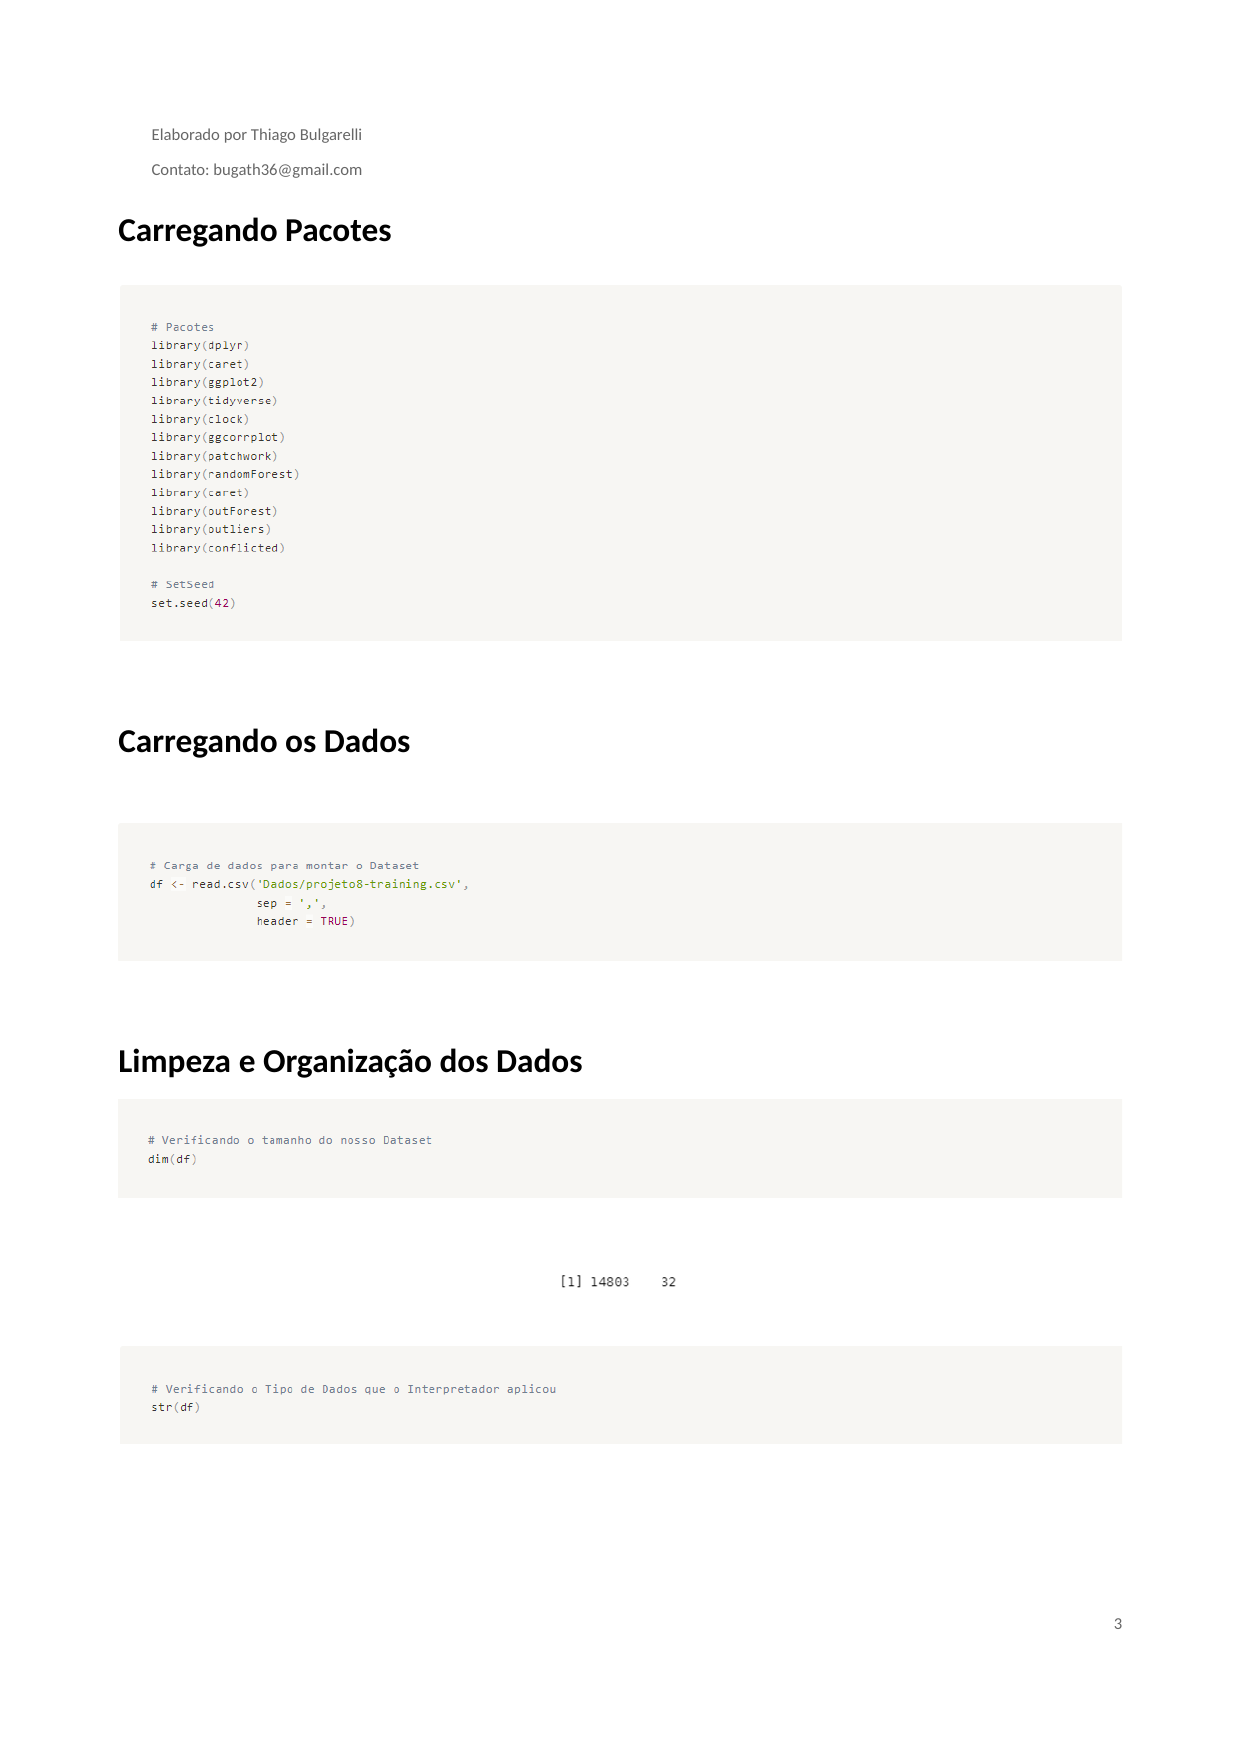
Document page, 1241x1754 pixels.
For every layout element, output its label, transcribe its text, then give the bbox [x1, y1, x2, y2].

picture [118, 1099, 1123, 1198]
subtitle Carregando os Dados [118, 720, 1122, 761]
picture [118, 821, 1123, 961]
picture [118, 282, 1123, 641]
picture [118, 1346, 1123, 1444]
subtitle Carregando Pacotes [118, 209, 1122, 250]
subtitle Limpeza e Organização dos Dados [118, 1040, 1122, 1081]
